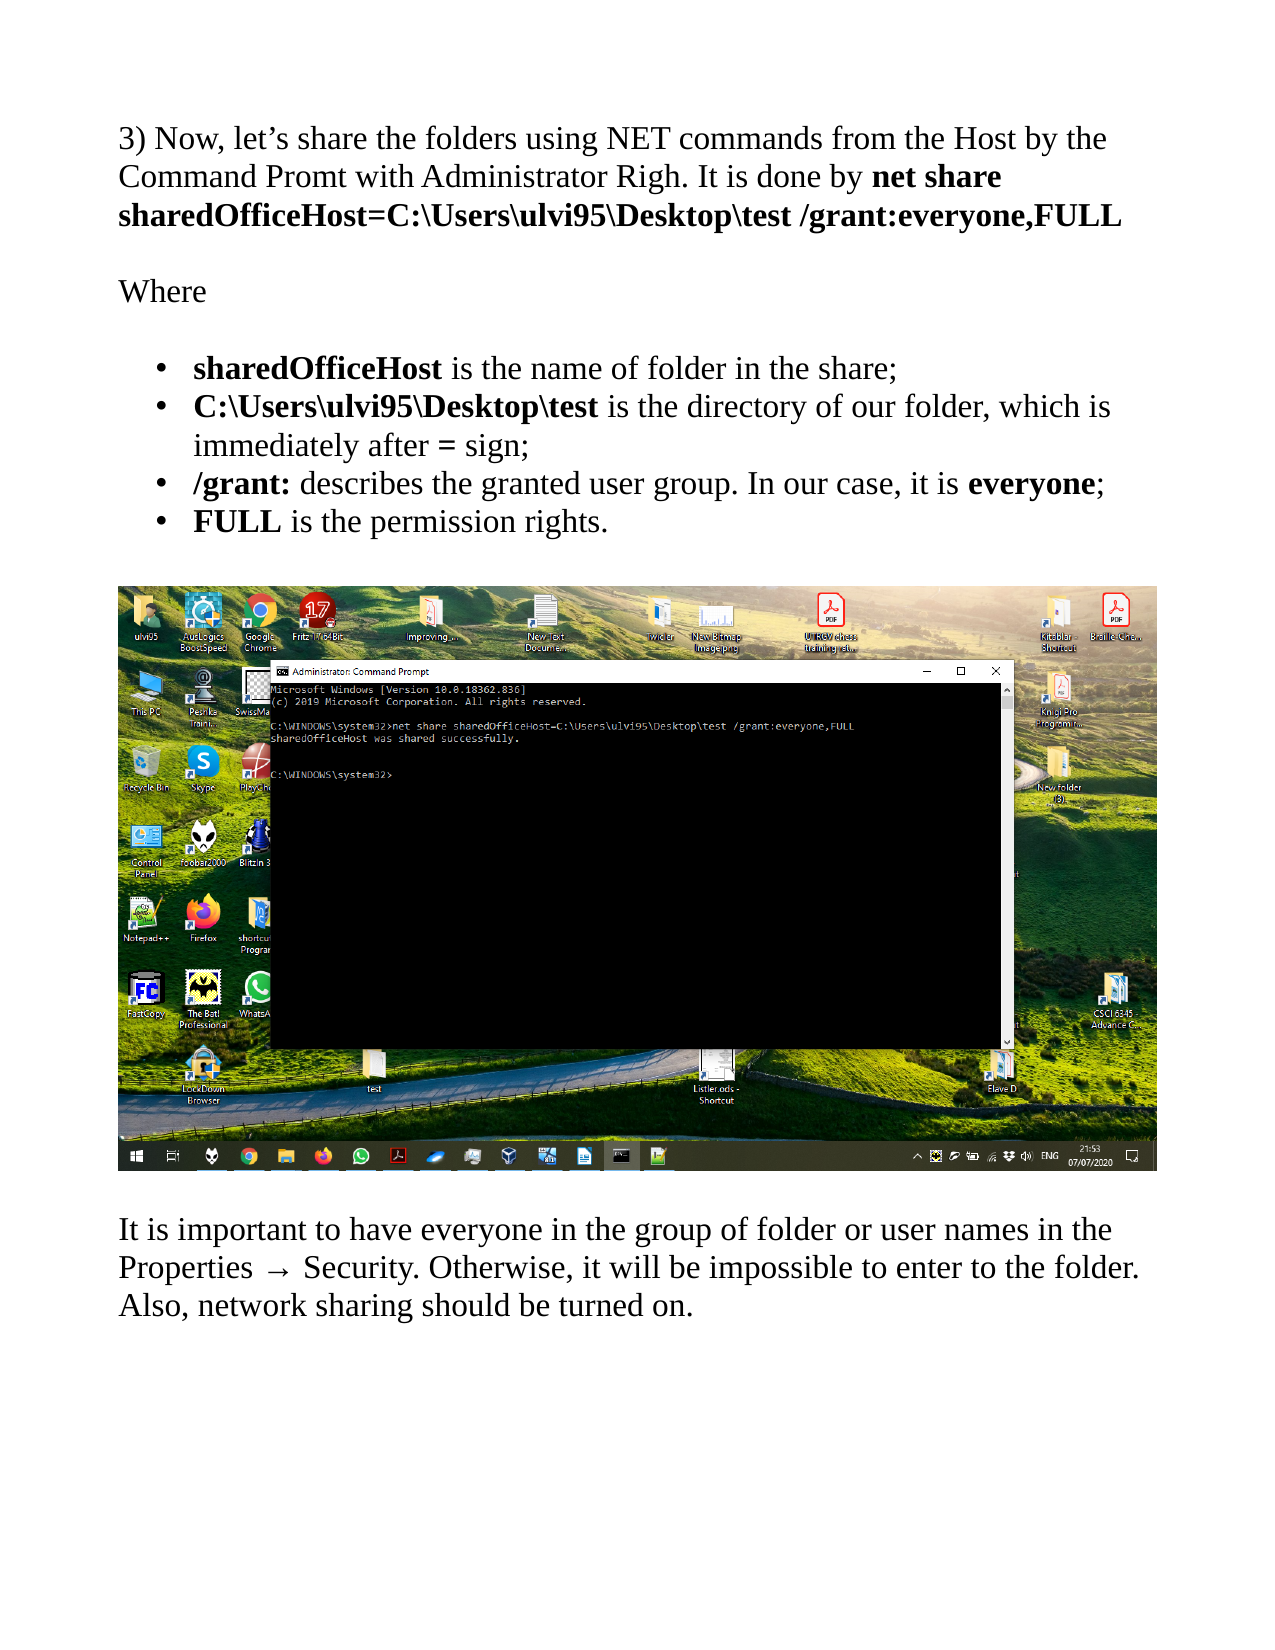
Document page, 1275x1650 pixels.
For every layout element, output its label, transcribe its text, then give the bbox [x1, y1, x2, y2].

text It is important to have everyone in the group of folder or user names in the Properties → Security. Otherwise, it will be impossible to enter to the folder. Also, network sharing should be turned on. [118, 1209, 1157, 1324]
list /grant: describes the granted user group. In our case, it is everyone; [156, 463, 1157, 501]
list sharedOfficeHost is the name of folder in the share; [156, 348, 1157, 386]
list C:\Users\ulvi95\Desktop\test is the directory of our folder, which is immediately after = sign; [156, 386, 1157, 463]
text Where [118, 271, 1157, 310]
list FULL is the permission rights. [156, 501, 1157, 540]
picture [118, 586, 1157, 1171]
text 3) Now, let’s share the folders using NET commands from the Host by the Command Promt with Administrator Righ. It is done by net share sharedOfficeHost=C:\Users\ulvi95\Desktop\test /grant:everyone,FULL [118, 118, 1157, 233]
